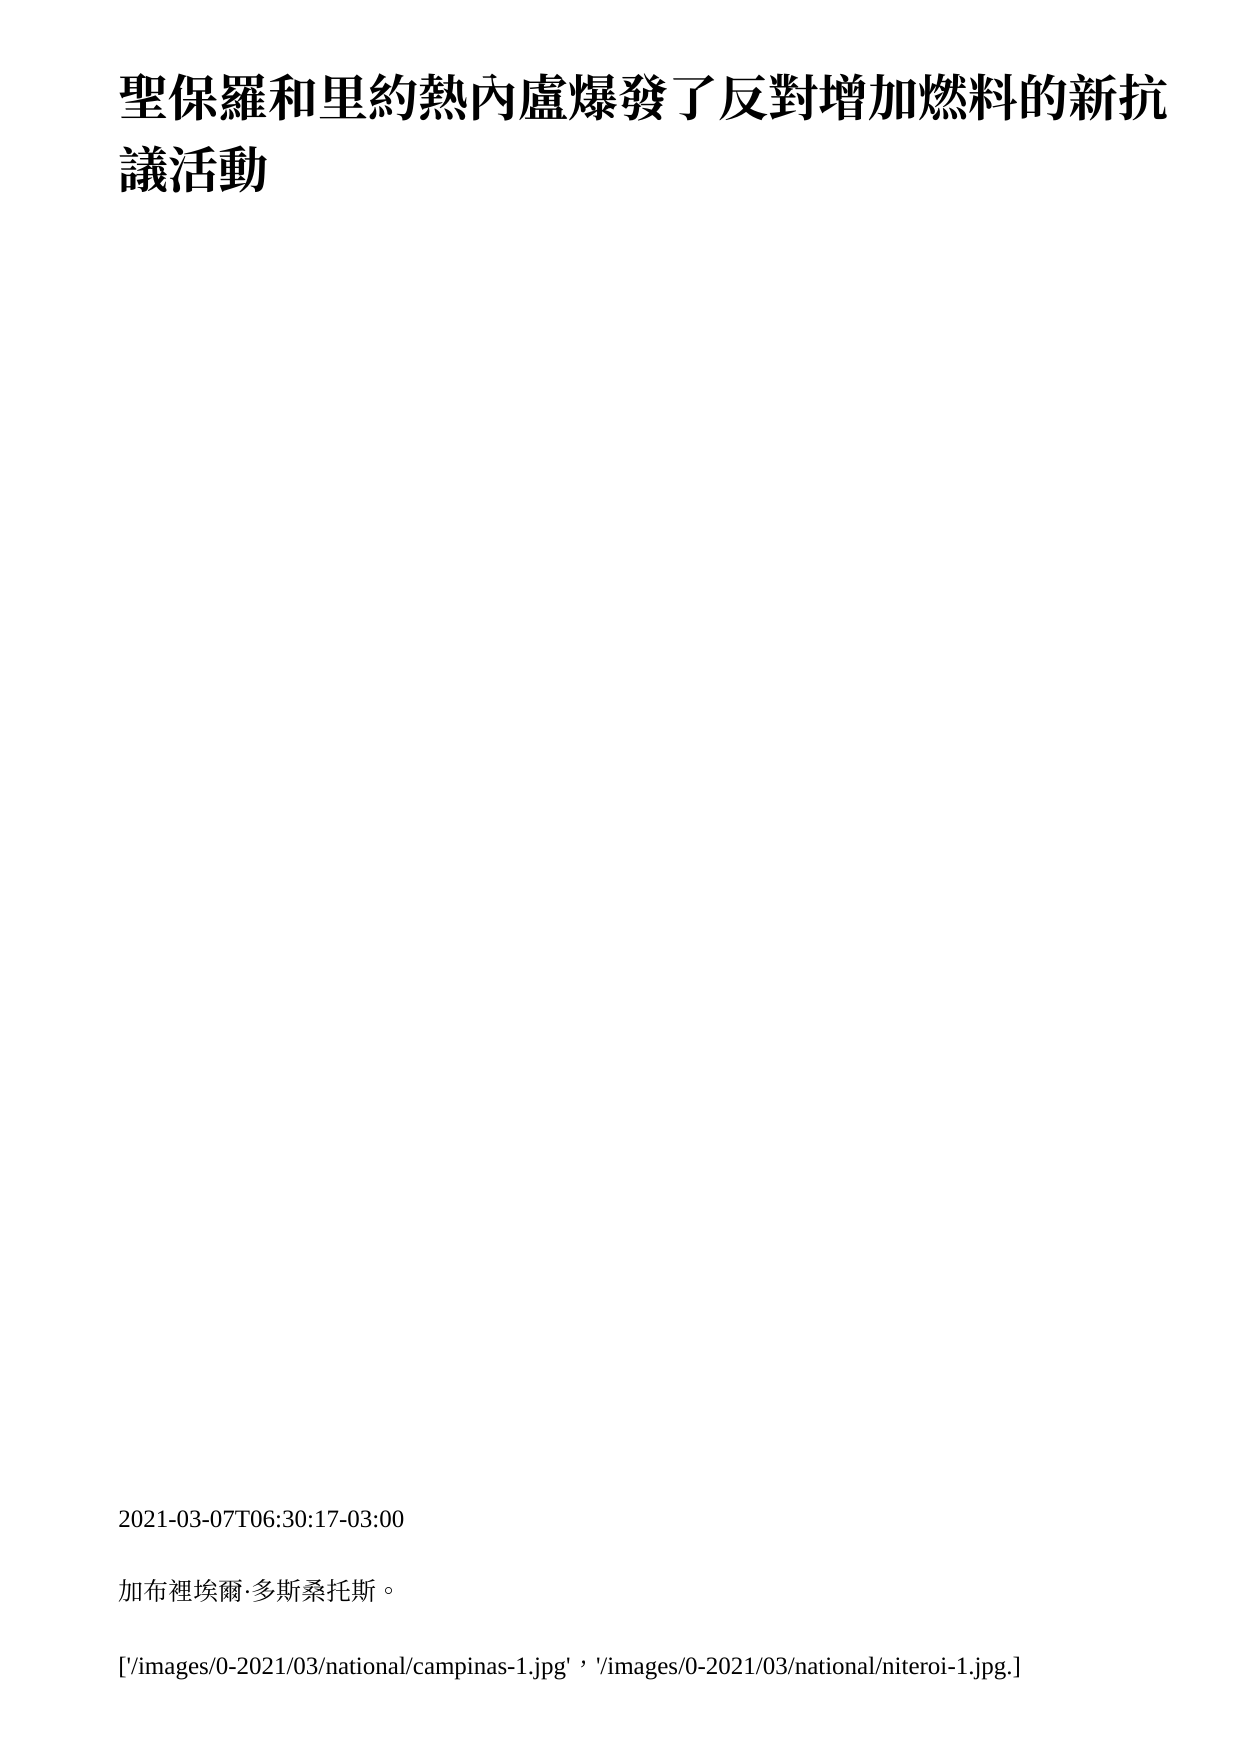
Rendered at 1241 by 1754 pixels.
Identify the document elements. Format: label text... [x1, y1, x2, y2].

subtitle 聖保羅和里約熱內盧爆發了反對增加燃料的新抗議活動 [118, 59, 1181, 203]
text 2021-03-07T06:30:17-03:00 加布裡埃爾·多斯桑托斯。 ['/images/0-2021/03/national/campinas-1.jpg'，'/images/0-2021/03/national/niteroi-1.jpg.] [118, 1471, 1181, 1681]
